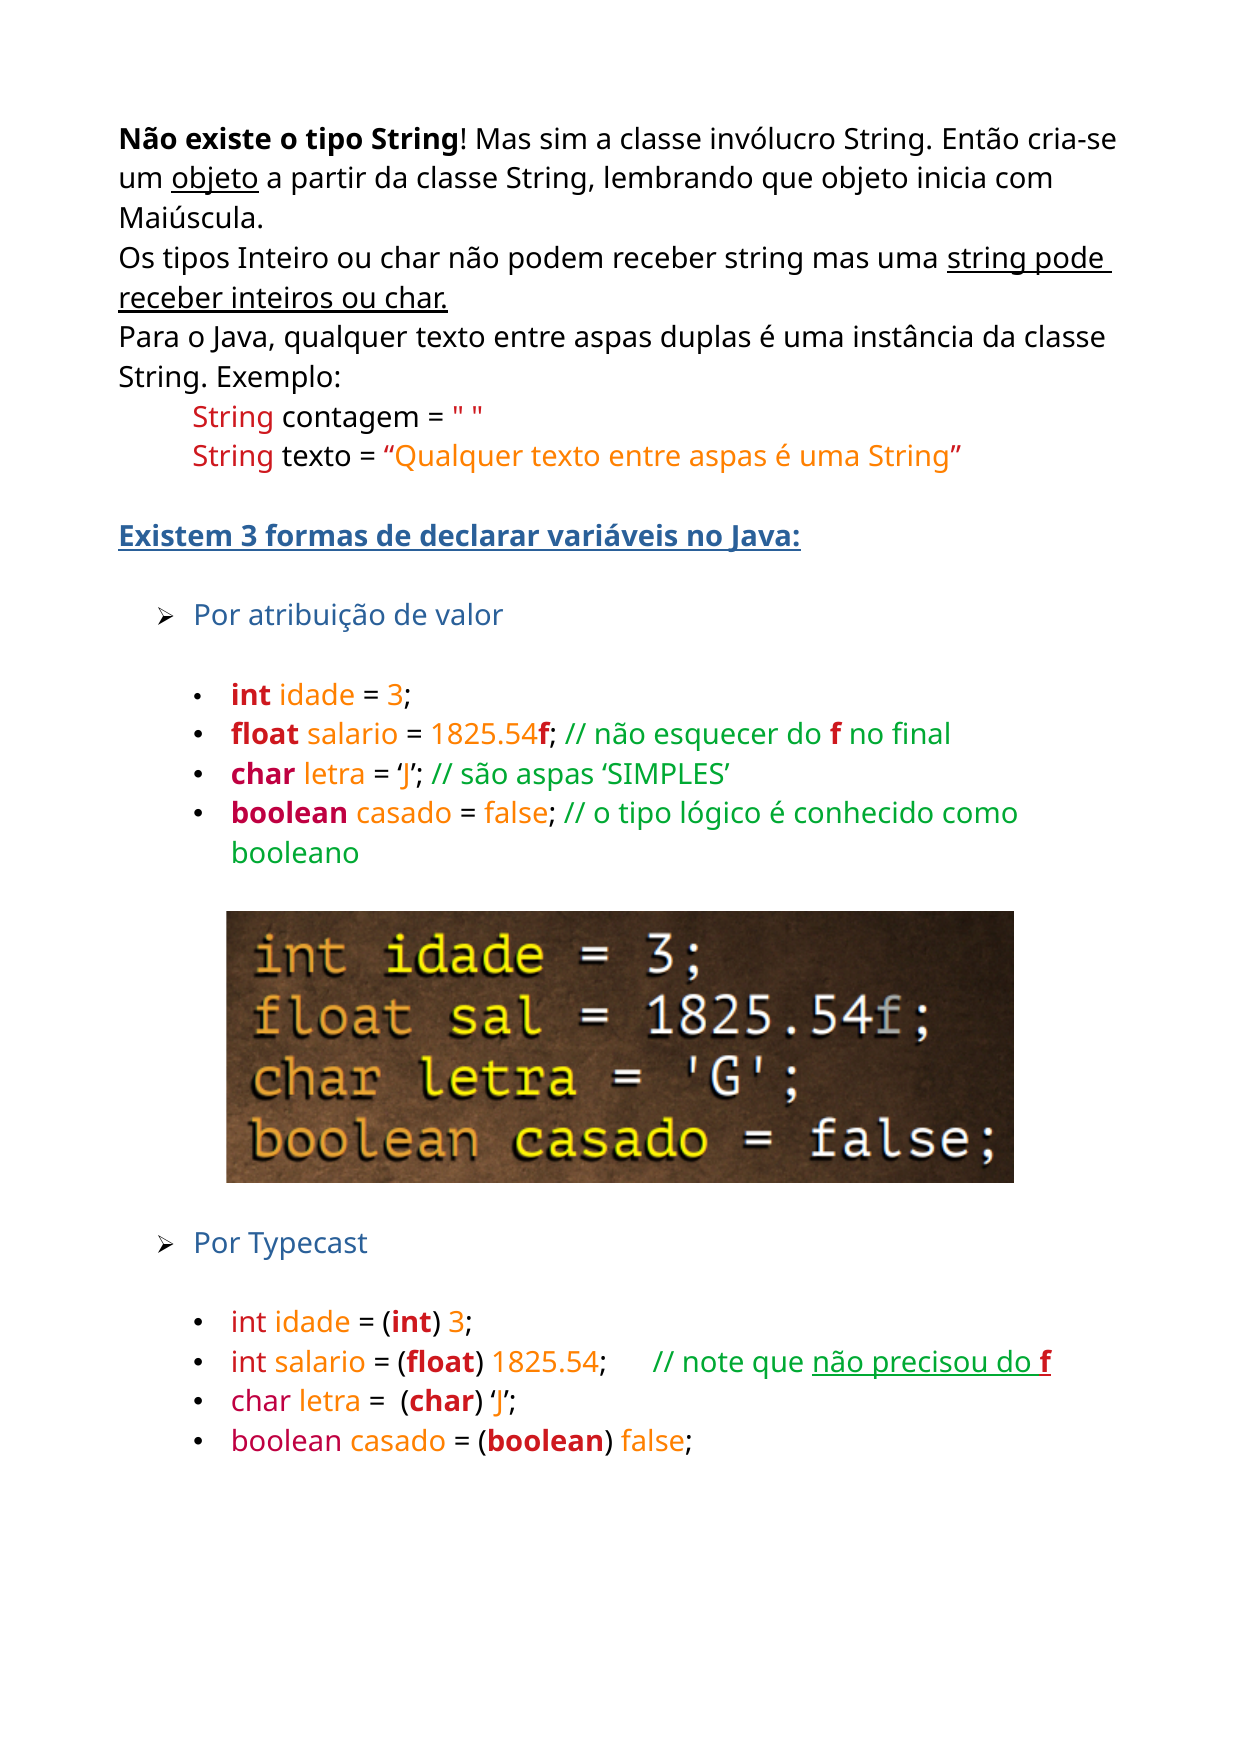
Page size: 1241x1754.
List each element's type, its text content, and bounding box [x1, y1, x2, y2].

list boolean casado = (boolean) false; [193, 1420, 1122, 1460]
list char letra = ‘J’; // são aspas ‘SIMPLES’ [193, 753, 1122, 793]
picture [226, 911, 1014, 1183]
list float salario = 1825.54f; // não esquecer do f no final [193, 713, 1122, 753]
text Não existe o tipo String! Mas sim a classe invólucro String. Então cria-se um objeto a partir da classe String, lembrando que objeto inicia com Maiúscula. [118, 118, 1122, 237]
list char letra = (char) ‘J’; [193, 1381, 1122, 1420]
list int idade = (int) 3; [193, 1301, 1122, 1341]
list int idade = 3; [193, 674, 1122, 713]
list Por Typecast [156, 1222, 1122, 1262]
text Existem 3 formas de declarar variáveis no Java: [118, 515, 1122, 555]
text String texto = “Qualquer texto entre aspas é uma String” [118, 436, 1122, 475]
text Para o Java, qualquer texto entre aspas duplas é uma instância da classe String. Exemplo: [118, 317, 1122, 396]
list int salario = (float) 1825.54; // note que não precisou do f [193, 1341, 1122, 1381]
text String contagem = " " [118, 396, 1122, 436]
list boolean casado = false; // o tipo lógico é conhecido como booleano [193, 793, 1122, 872]
text Os tipos Inteiro ou char não podem receber string mas uma string pode receber inteiros ou char. [118, 237, 1122, 317]
list Por atribuição de valor [156, 594, 1122, 634]
